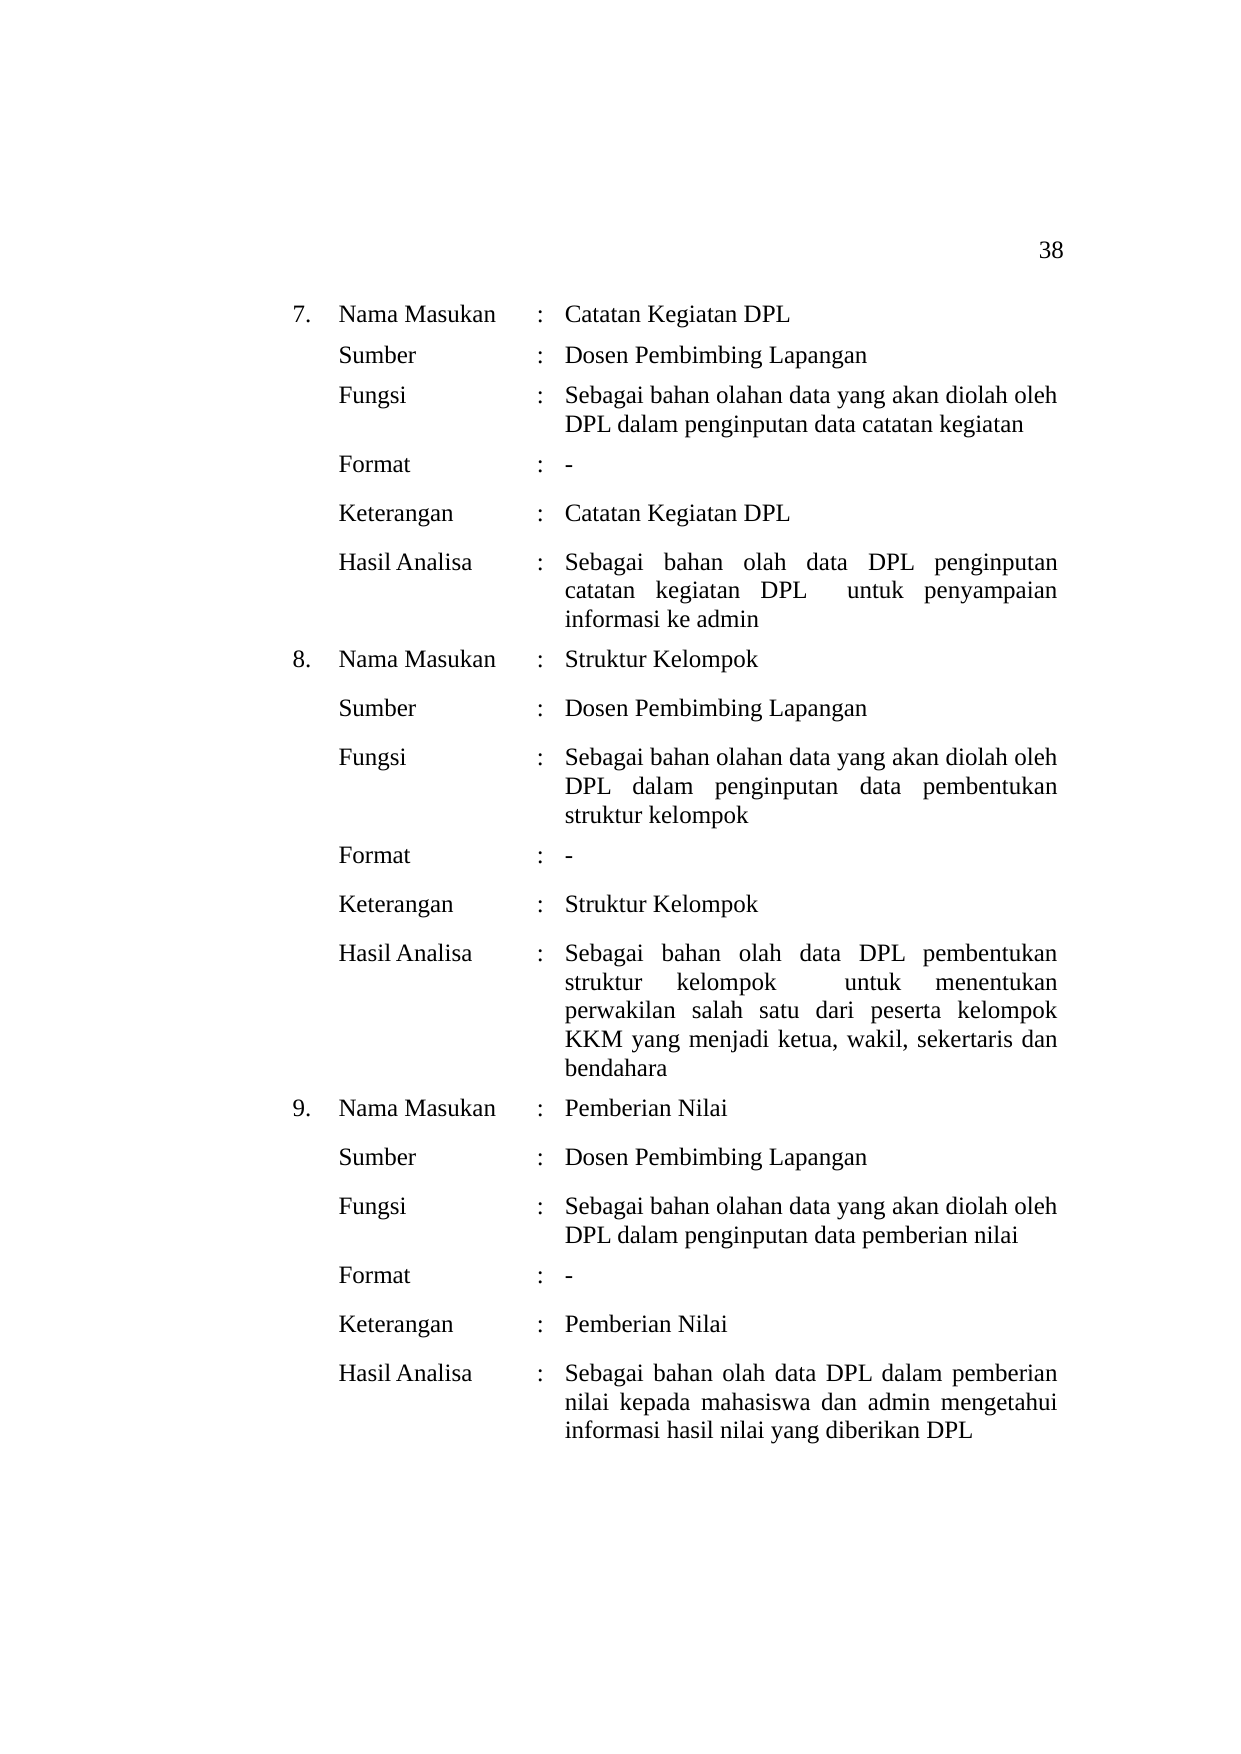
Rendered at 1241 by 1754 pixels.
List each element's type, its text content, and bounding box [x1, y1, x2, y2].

table_cell Hasil Analisa [333, 1352, 531, 1450]
table_cell : [531, 541, 559, 639]
table_cell Struktur Kelompok [559, 883, 1063, 932]
table_cell : [531, 834, 559, 883]
table_cell : [531, 1088, 559, 1136]
table_cell Sebagai bahan olah data DPL pembentukan struktur kelompok untuk menentukan perwakilan salah satu dari peserta kelompok KKM yang menjadi ketua, wakil, sekertaris dan bendahara [559, 932, 1063, 1087]
table_cell Sumber [333, 1136, 531, 1185]
table_cell Format [333, 834, 531, 883]
table_cell [286, 1185, 332, 1254]
table_cell Sumber [333, 688, 531, 737]
table_cell Dosen Pembimbing Lapangan [559, 1136, 1063, 1185]
table_cell Sebagai bahan olahan data yang akan diolah oleh DPL dalam penginputan data pembentukan struktur kelompok [559, 737, 1063, 834]
table_cell [286, 834, 332, 883]
table_cell - [559, 834, 1063, 883]
table_cell Pemberian Nilai [559, 1088, 1063, 1136]
table_cell : [531, 1185, 559, 1254]
table_cell : [531, 688, 559, 737]
table_cell : [531, 374, 559, 443]
table_cell Catatan Kegiatan DPL [559, 492, 1063, 541]
table_header : [531, 294, 559, 334]
table_cell Fungsi [333, 1185, 531, 1254]
table_cell Nama Masukan [333, 1088, 531, 1136]
table_cell [286, 1303, 332, 1352]
table_cell : [531, 492, 559, 541]
table_cell : [531, 1136, 559, 1185]
table_cell [286, 492, 332, 541]
table_header Nama Masukan [333, 294, 531, 334]
table_cell Format [333, 443, 531, 492]
table_cell Fungsi [333, 737, 531, 834]
table_cell Sumber [333, 334, 531, 374]
table_cell [286, 541, 332, 639]
table_cell - [559, 1254, 1063, 1303]
table_header Catatan Kegiatan DPL [559, 294, 1063, 334]
table_cell Hasil Analisa [333, 541, 531, 639]
table_cell Struktur Kelompok [559, 639, 1063, 688]
table_cell Keterangan [333, 1303, 531, 1352]
table_cell 9. [286, 1088, 332, 1136]
table_cell 8. [286, 639, 332, 688]
table_cell : [531, 932, 559, 1087]
table_header 7. [286, 294, 332, 334]
table_cell : [531, 639, 559, 688]
table_cell Keterangan [333, 492, 531, 541]
table_cell Sebagai bahan olah data DPL penginputan catatan kegiatan DPL untuk penyampaian informasi ke admin [559, 541, 1063, 639]
table_cell : [531, 883, 559, 932]
table_cell [286, 932, 332, 1087]
table_cell [286, 374, 332, 443]
table_cell [286, 883, 332, 932]
table_cell : [531, 1352, 559, 1450]
table_cell Sebagai bahan olahan data yang akan diolah oleh DPL dalam penginputan data catatan kegiatan [559, 374, 1063, 443]
table_cell [286, 1254, 332, 1303]
table_cell Hasil Analisa [333, 932, 531, 1087]
table_cell [286, 1352, 332, 1450]
table_cell Format [333, 1254, 531, 1303]
table_cell - [559, 443, 1063, 492]
table_cell Sebagai bahan olahan data yang akan diolah oleh DPL dalam penginputan data pemberian nilai [559, 1185, 1063, 1254]
table_cell Dosen Pembimbing Lapangan [559, 688, 1063, 737]
table_cell [286, 443, 332, 492]
table_cell : [531, 1303, 559, 1352]
table_cell [286, 737, 332, 834]
table_cell [286, 1136, 332, 1185]
table_cell : [531, 443, 559, 492]
table_cell Pemberian Nilai [559, 1303, 1063, 1352]
table_cell : [531, 334, 559, 374]
table_cell Sebagai bahan olah data DPL dalam pemberian nilai kepada mahasiswa dan admin mengetahui informasi hasil nilai yang diberikan DPL [559, 1352, 1063, 1450]
table_cell Fungsi [333, 374, 531, 443]
table_cell Nama Masukan [333, 639, 531, 688]
table_cell : [531, 1254, 559, 1303]
table_cell Dosen Pembimbing Lapangan [559, 334, 1063, 374]
table_cell [286, 334, 332, 374]
table_cell : [531, 737, 559, 834]
table_cell Keterangan [333, 883, 531, 932]
table_cell [286, 688, 332, 737]
